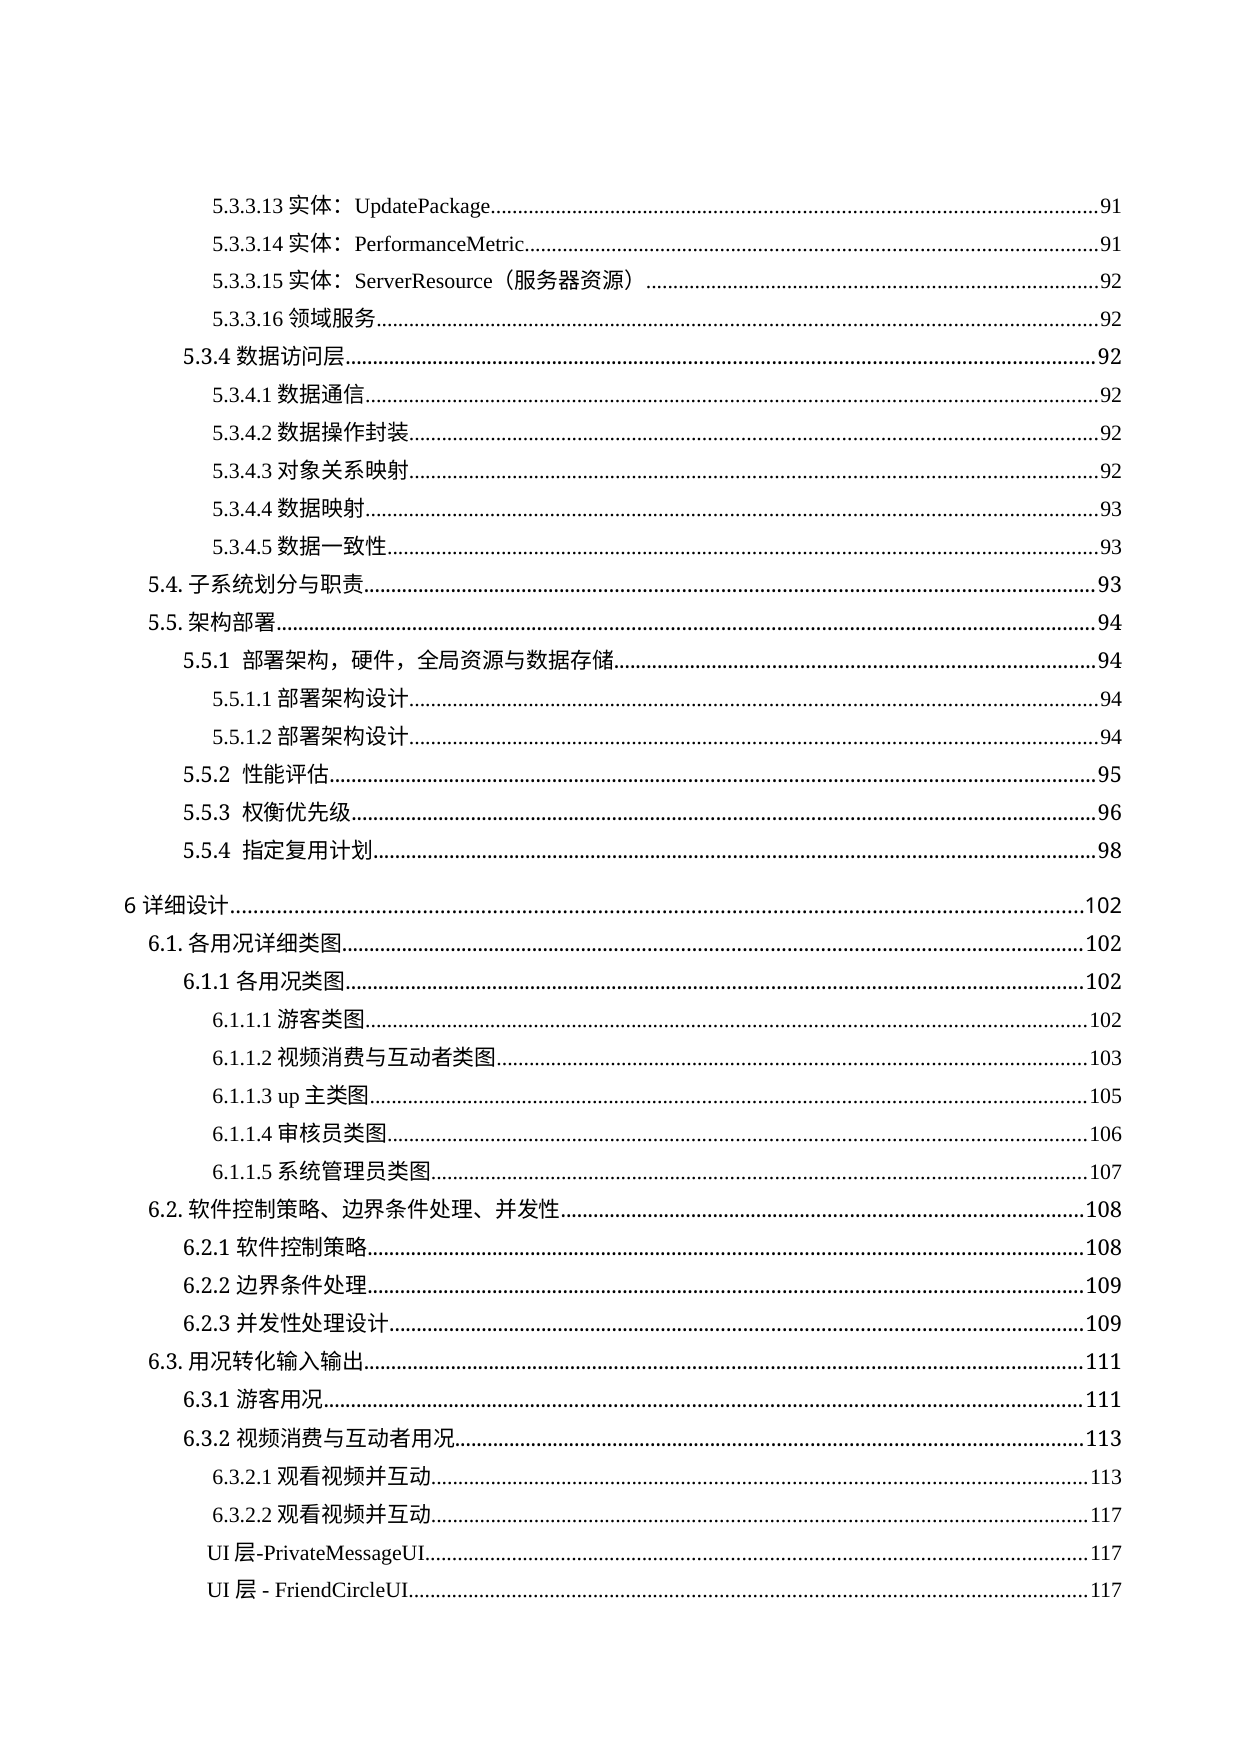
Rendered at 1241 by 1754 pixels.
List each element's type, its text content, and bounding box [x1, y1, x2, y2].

text 5.5.1.1 部署架构设计 94 [207, 681, 1122, 713]
text 6.3.2.1 观看视频并互动 113 [207, 1459, 1122, 1490]
text 6.2.3 并发性处理设计 109 [177, 1306, 1122, 1338]
text 5.3.3.15 实体：ServerResource（服务器资源） 92 [207, 263, 1122, 295]
text 5.5.4 指定复用计划 98 [177, 833, 1122, 865]
text UI层-PrivateMessageUI 117 [207, 1534, 1122, 1566]
text UI 层 - FriendCircleUI 117 [207, 1572, 1122, 1604]
text 5.3.4.5 数据一致性 93 [207, 529, 1122, 561]
text 6.1.1.3 up主类图 105 [207, 1078, 1122, 1110]
text 6.1.1.5 系统管理员类图 107 [207, 1154, 1122, 1186]
text 6.2.1 软件控制策略 108 [177, 1230, 1122, 1262]
text 5.3.4.3 对象关系映射 92 [207, 453, 1122, 485]
text 5.5.2 性能评估 95 [177, 757, 1122, 789]
text 6.1. 各用况详细类图 102 [148, 926, 1122, 958]
text 6.2. 软件控制策略、边界条件处理、并发性 108 [148, 1192, 1122, 1223]
text 6.3.2.2 观看视频并互动 117 [207, 1497, 1122, 1528]
text 6.2.2 边界条件处理 109 [177, 1268, 1122, 1300]
text 5.3.4.1 数据通信 92 [207, 377, 1122, 409]
text 5.4. 子系统划分与职责 93 [148, 567, 1122, 599]
text 6.3.1 游客用况 111 [177, 1382, 1122, 1414]
text 6.1.1.2 视频消费与互动者类图 103 [207, 1040, 1122, 1072]
text 5.5.1 部署架构，硬件，全局资源与数据存储 94 [177, 643, 1122, 675]
text 6.3.2 视频消费与互动者用况 113 [177, 1421, 1122, 1452]
text 6.1.1.1 游客类图 102 [207, 1002, 1122, 1034]
text 6.1.1 各用况类图 102 [177, 964, 1122, 996]
text 6.1.1.4 审核员类图 106 [207, 1116, 1122, 1148]
text 6 详细设计 102 [118, 888, 1122, 919]
text 5.3.3.14 实体：PerformanceMetric 91 [207, 226, 1122, 257]
text 6.3. 用况转化输入输出 111 [148, 1344, 1122, 1376]
text 5.3.3.16 领域服务 92 [207, 301, 1122, 333]
text 5.3.3.13 实体：UpdatePackage 91 [207, 188, 1122, 219]
text 5.3.4.4 数据映射 93 [207, 491, 1122, 523]
text 5.5.3 权衡优先级 96 [177, 795, 1122, 827]
text 5.3.4.2 数据操作封装 92 [207, 415, 1122, 447]
text 5.3.4 数据访问层 92 [177, 339, 1122, 371]
text 5.5.1.2 部署架构设计 94 [207, 719, 1122, 751]
text 5.5. 架构部署 94 [148, 605, 1122, 637]
